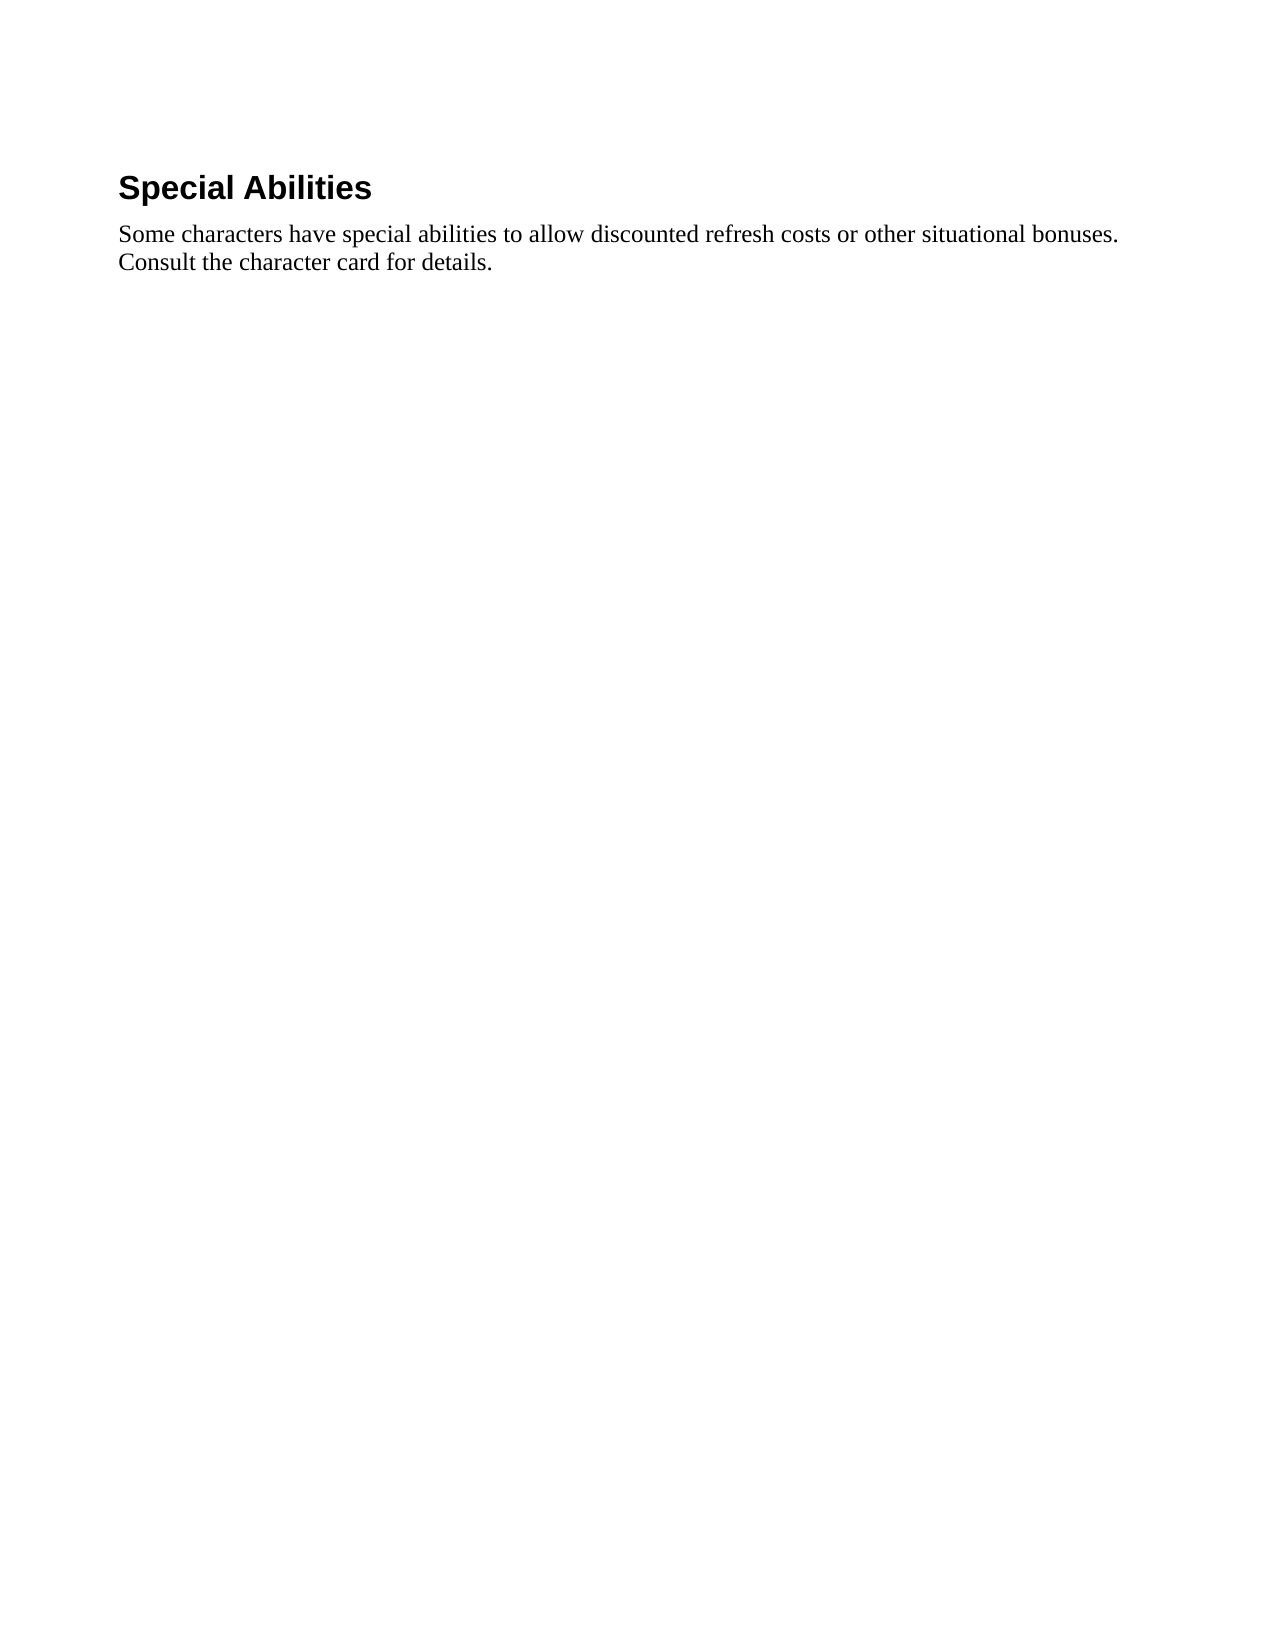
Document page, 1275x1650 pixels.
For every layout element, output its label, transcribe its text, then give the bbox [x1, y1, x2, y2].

text Some characters have special abilities to allow discounted refresh costs or other situational bonuses. Consult the character card for details. [118, 219, 1157, 276]
subtitle Special Abilities [118, 168, 1157, 206]
